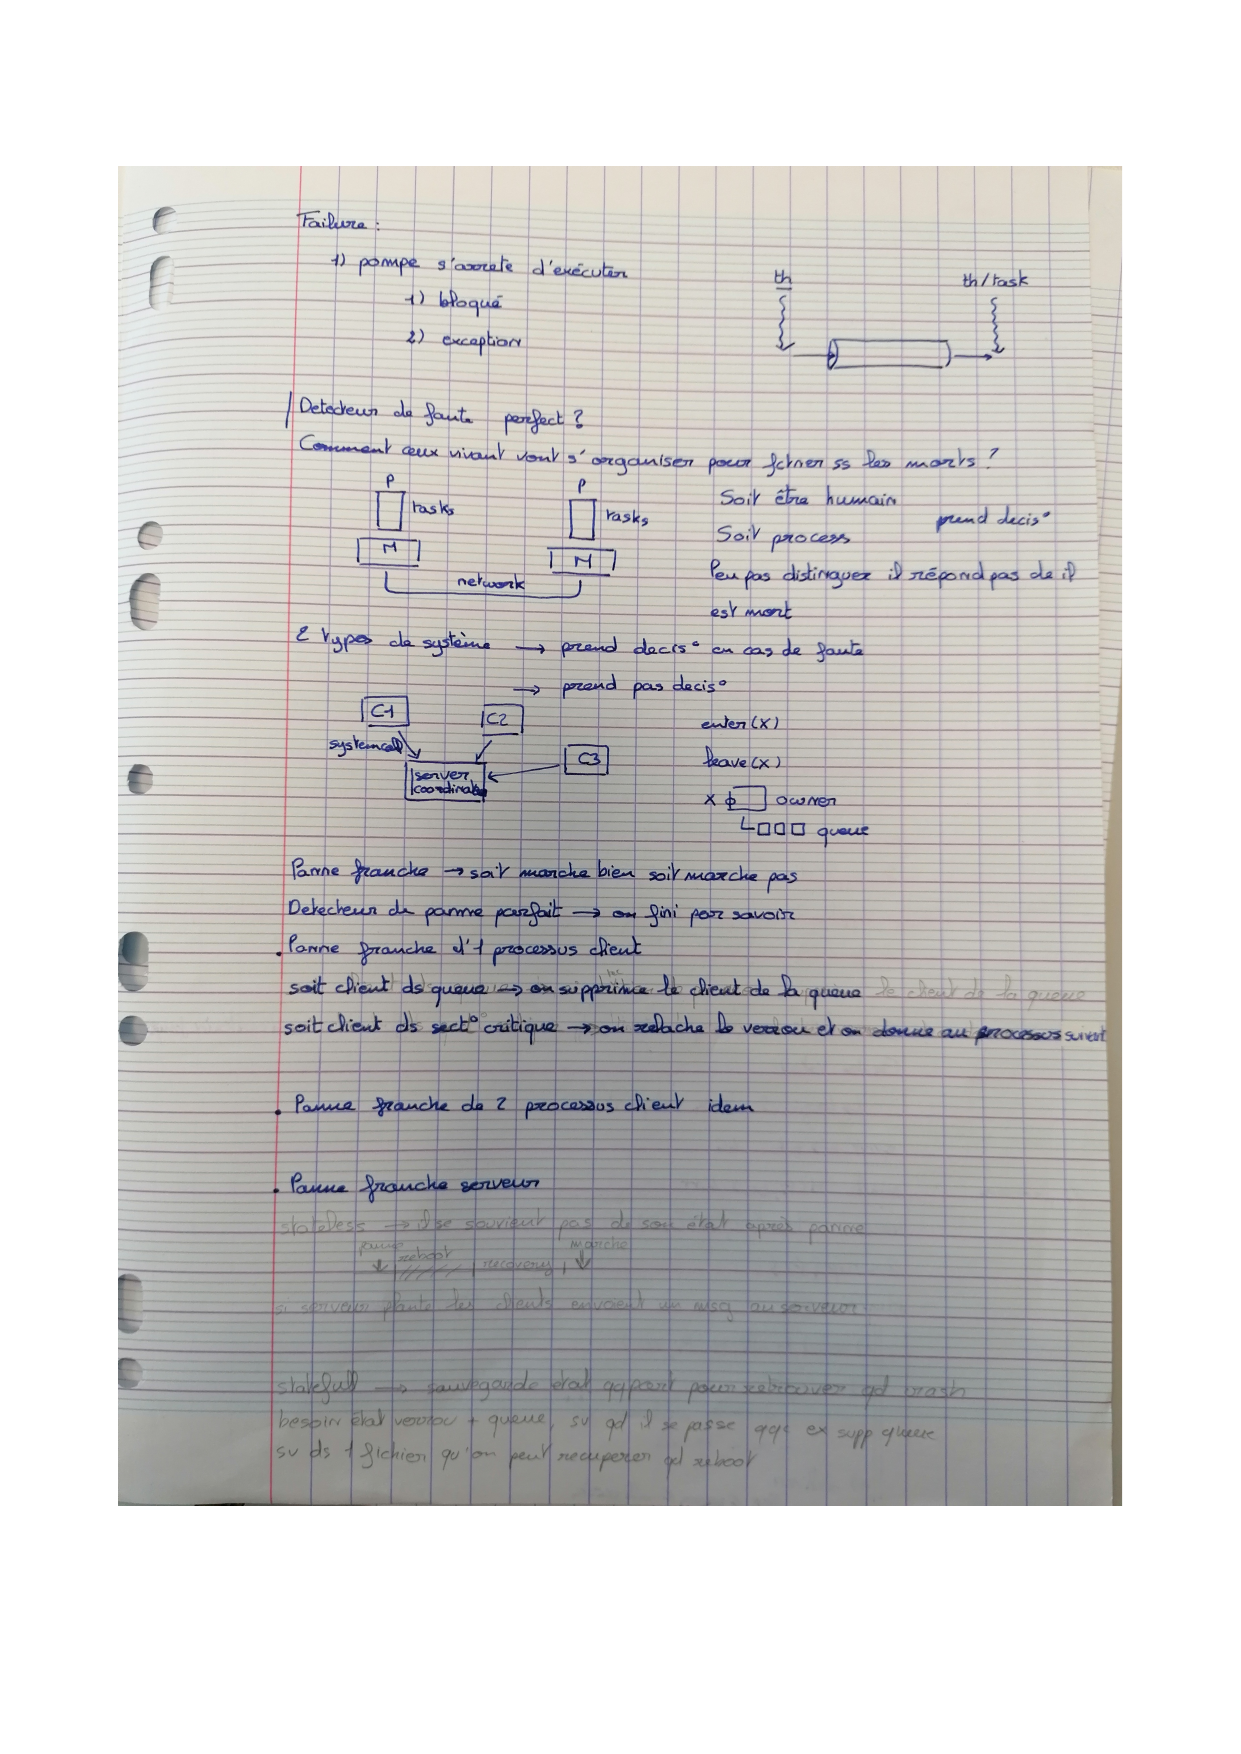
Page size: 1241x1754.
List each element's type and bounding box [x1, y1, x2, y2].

picture [118, 166, 1123, 1506]
